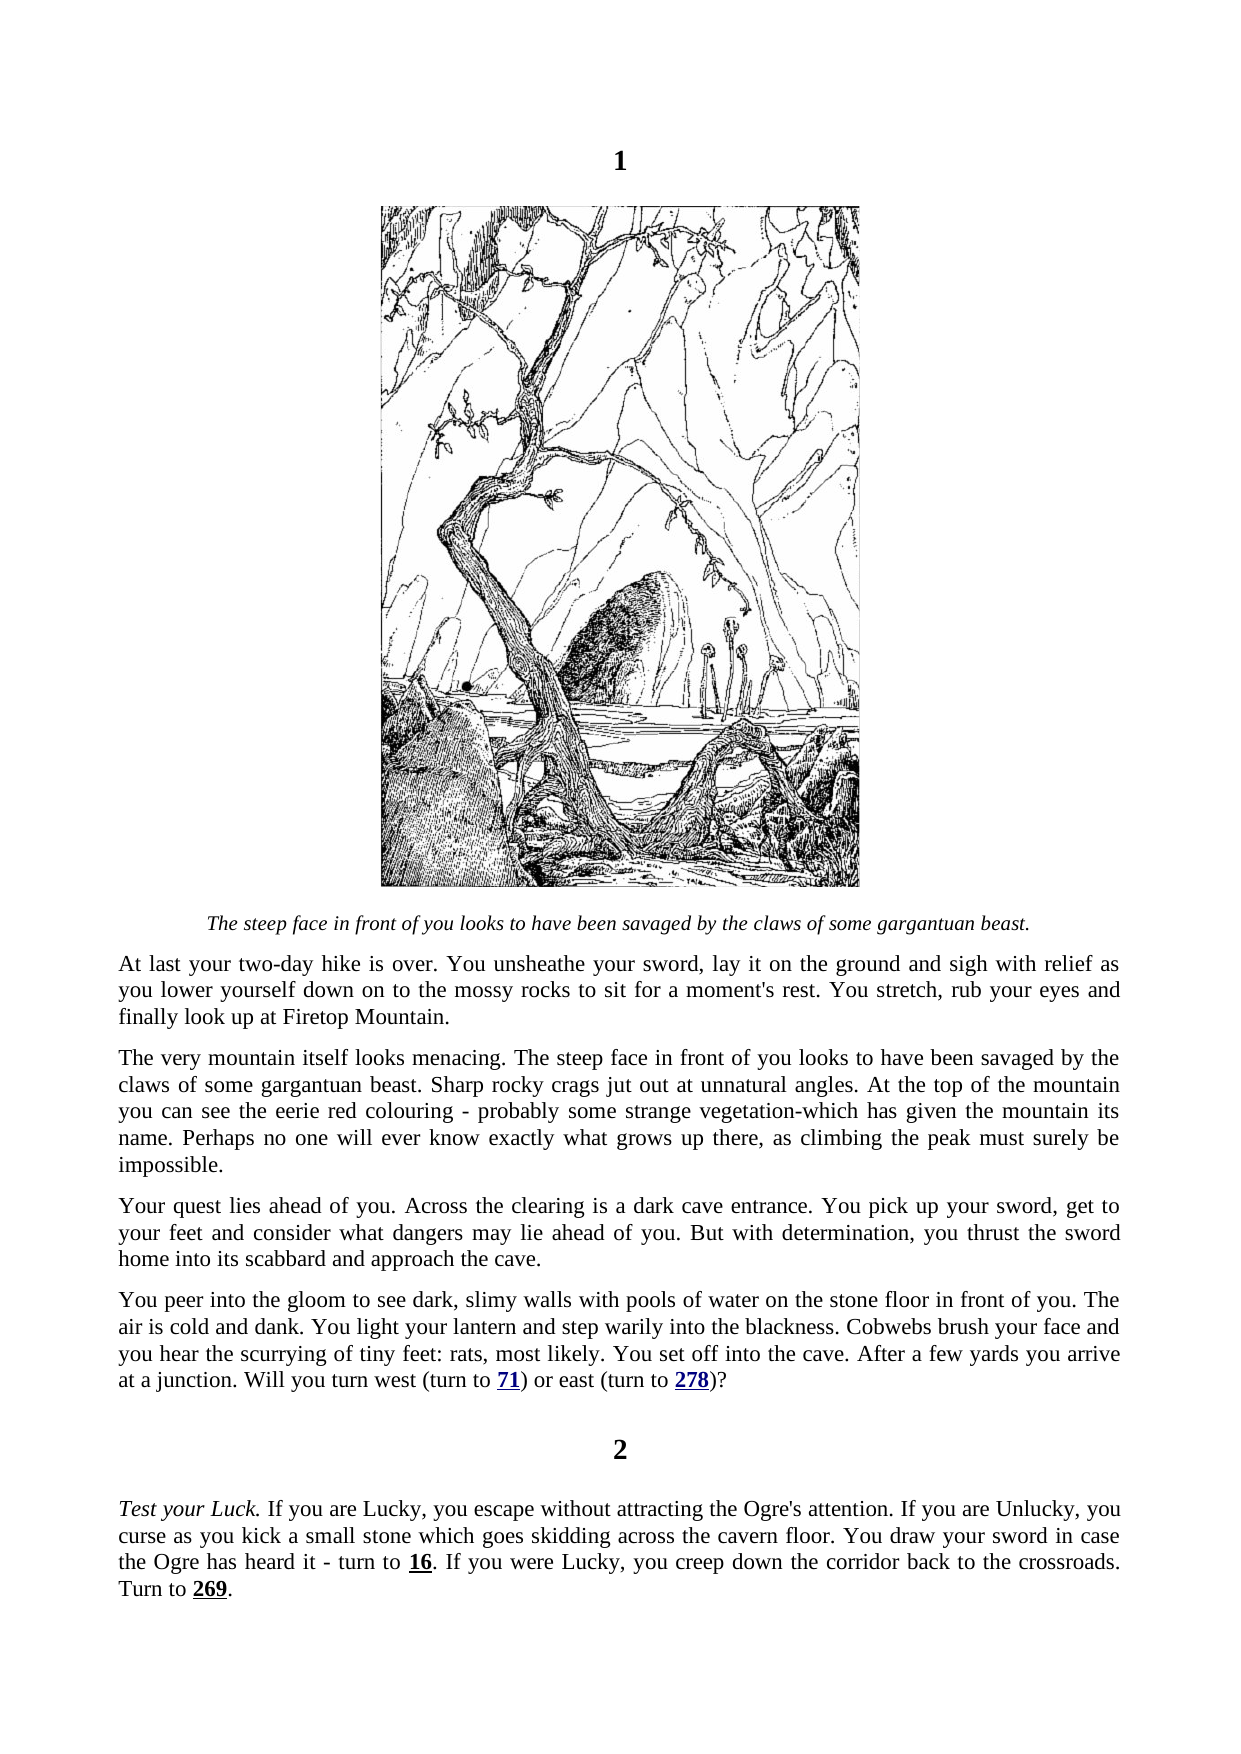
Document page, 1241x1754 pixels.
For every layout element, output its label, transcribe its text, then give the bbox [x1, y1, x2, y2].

text The very mountain itself looks menacing. The steep face in front of you looks to have been savaged by the claws of some gargantuan beast. Sharp rocky crags jut out at unnatural angles. At the top of the mountain you can see the eerie red colouring - probably some strange vegetation-which has given the mountain its name. Perhaps no one will ever know exactly what grows up there, as climbing the peak must surely be impossible. [118, 1044, 1122, 1177]
text Your quest lies ahead of you. Across the clearing is a dark cave entrance. You pick up your sword, get to your feet and consider what dangers may lie ahead of you. But with determination, you thrust the sword home into its scabbard and approach the cave. [118, 1192, 1122, 1271]
text The steep face in front of you looks to have been savaged by the claws of some gargantuan beast. [118, 206, 1122, 935]
picture [380, 206, 860, 887]
text Test your Luck. If you are Lucky, you escape without attracting the Ogre's attention. If you are Unlucky, you curse as you kick a small stone which goes skidding across the cavern floor. You draw your sword in case the Ogre has heard it - turn to 16. If you were Lucky, you creep down the corridor back to the crossroads. Turn to 269. [118, 1495, 1122, 1601]
text At last your two-day hike is over. You unsheathe your sword, lay it on the ground and sigh with relief as you lower yourself down on to the mossy rocks to sit for a moment's rest. You stretch, rub your eyes and finally look up at Firetop Mountain. [118, 950, 1122, 1029]
text You peer into the gloom to see dark, slimy walls with pools of water on the stone floor in front of you. The air is cold and dank. You light your lantern and step warily into the blackness. Cobwebs brush your face and you hear the scurrying of tiny feet: rats, most likely. You set off into the cave. After a few yards you arrive at a junction. Will you turn west (turn to 71) or east (turn to 278)? [118, 1286, 1122, 1392]
subtitle 2 [118, 1432, 1122, 1466]
subtitle 1 [118, 143, 1122, 176]
